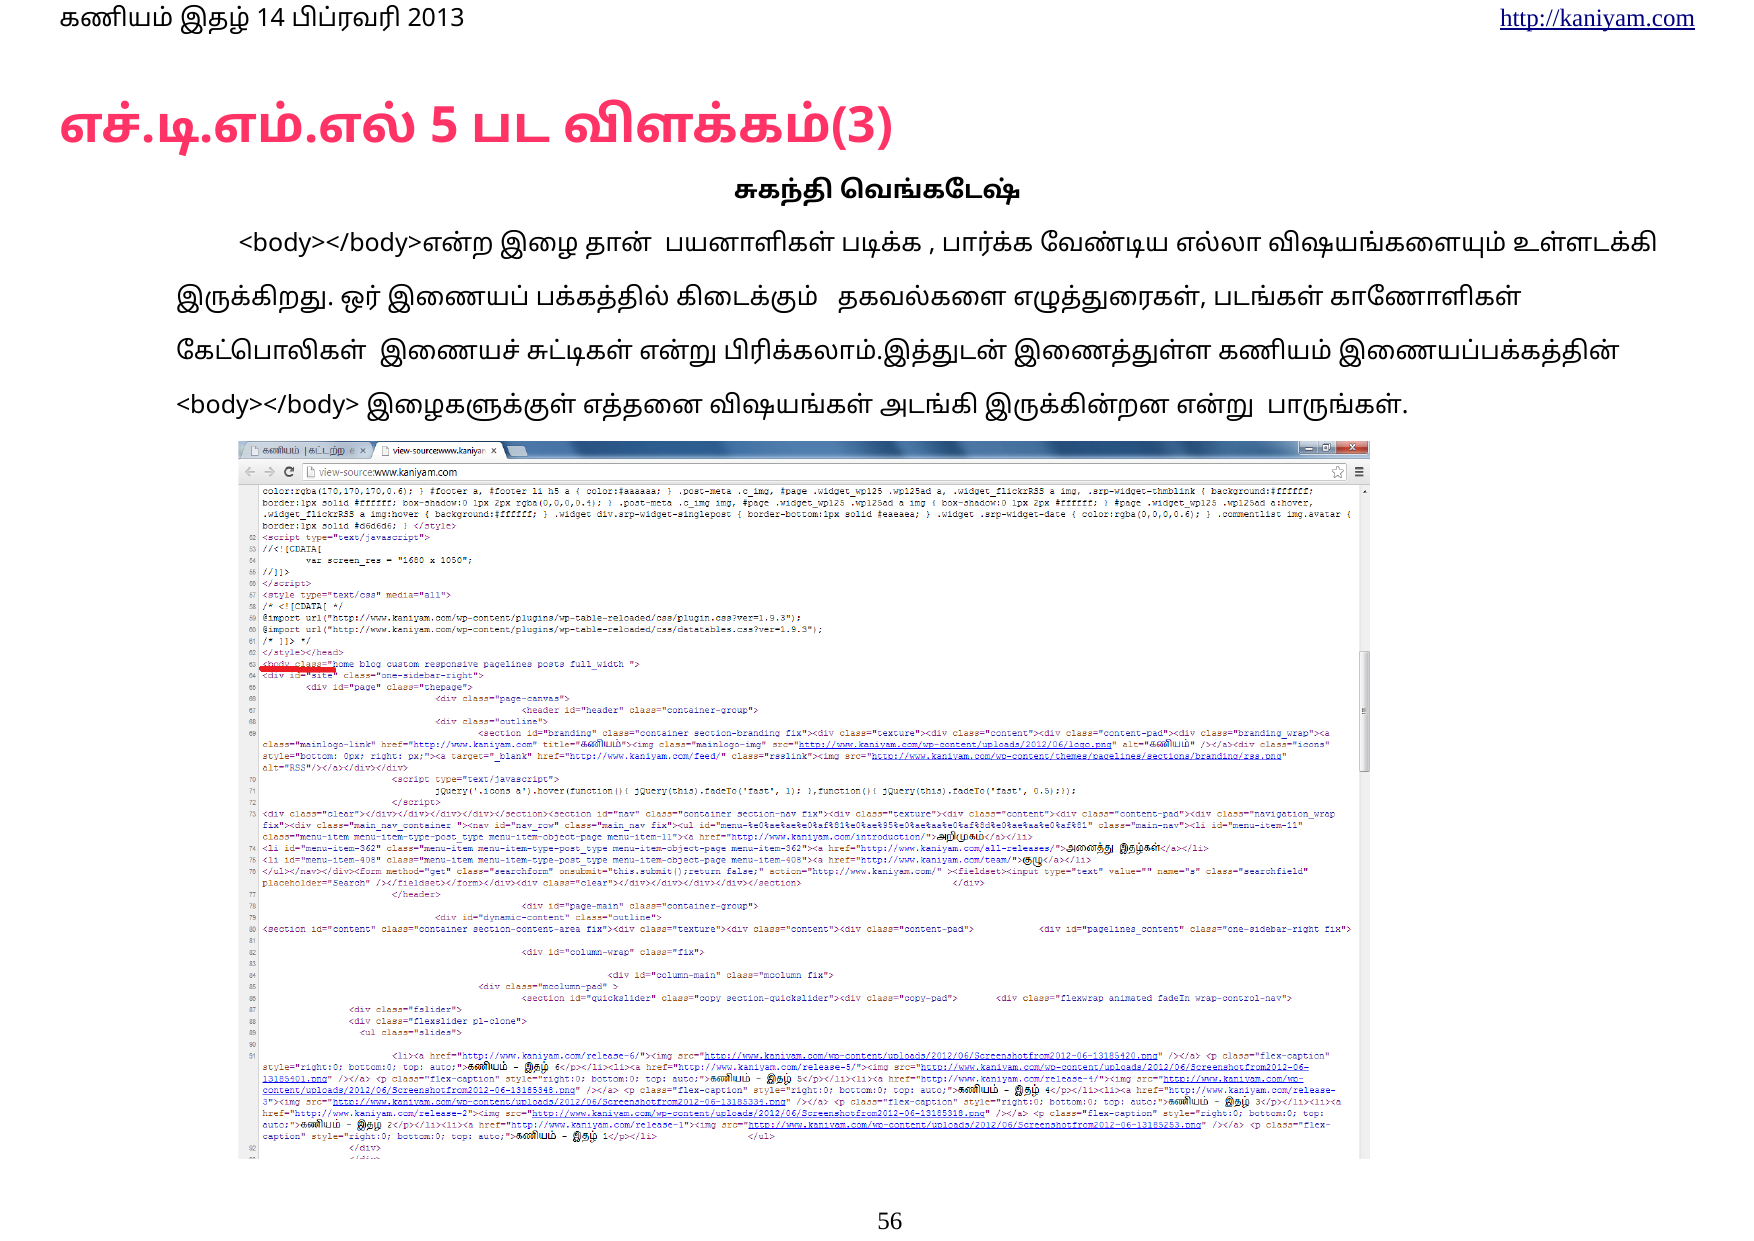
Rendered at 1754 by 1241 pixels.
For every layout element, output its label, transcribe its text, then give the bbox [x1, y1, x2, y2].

text <body></body>என்ற இழை தான் பயனாளிகள் படிக்க , பார்க்க வேண்டிய எல்லா விஷயங்களையும் உள்ளடக்கி இருக்கிறது. ஒர் இணையப் பக்கத்தில் கிடைக்கும் தகவல்களை எழுத்துரைகள், படங்கள் காணோளிகள் கேட்பொலிகள் இணையச் சுட்டிகள் என்று பிரிக்கலாம்.இத்துடன் இணைத்துள்ள கணியம் இணையப்பக்கத்தின் <body></body> இழைகளுக்குள் எத்தனை விஷயங்கள் அடங்கி இருக்கின்றன என்று பாருங்கள். [176, 224, 1695, 423]
subtitle எச்.டி.எம்.எல் 5 பட விளக்கம்(3) [59, 89, 1695, 163]
picture [238, 441, 1370, 1159]
text சுகந்தி வெங்கடேஷ் [59, 176, 1695, 208]
